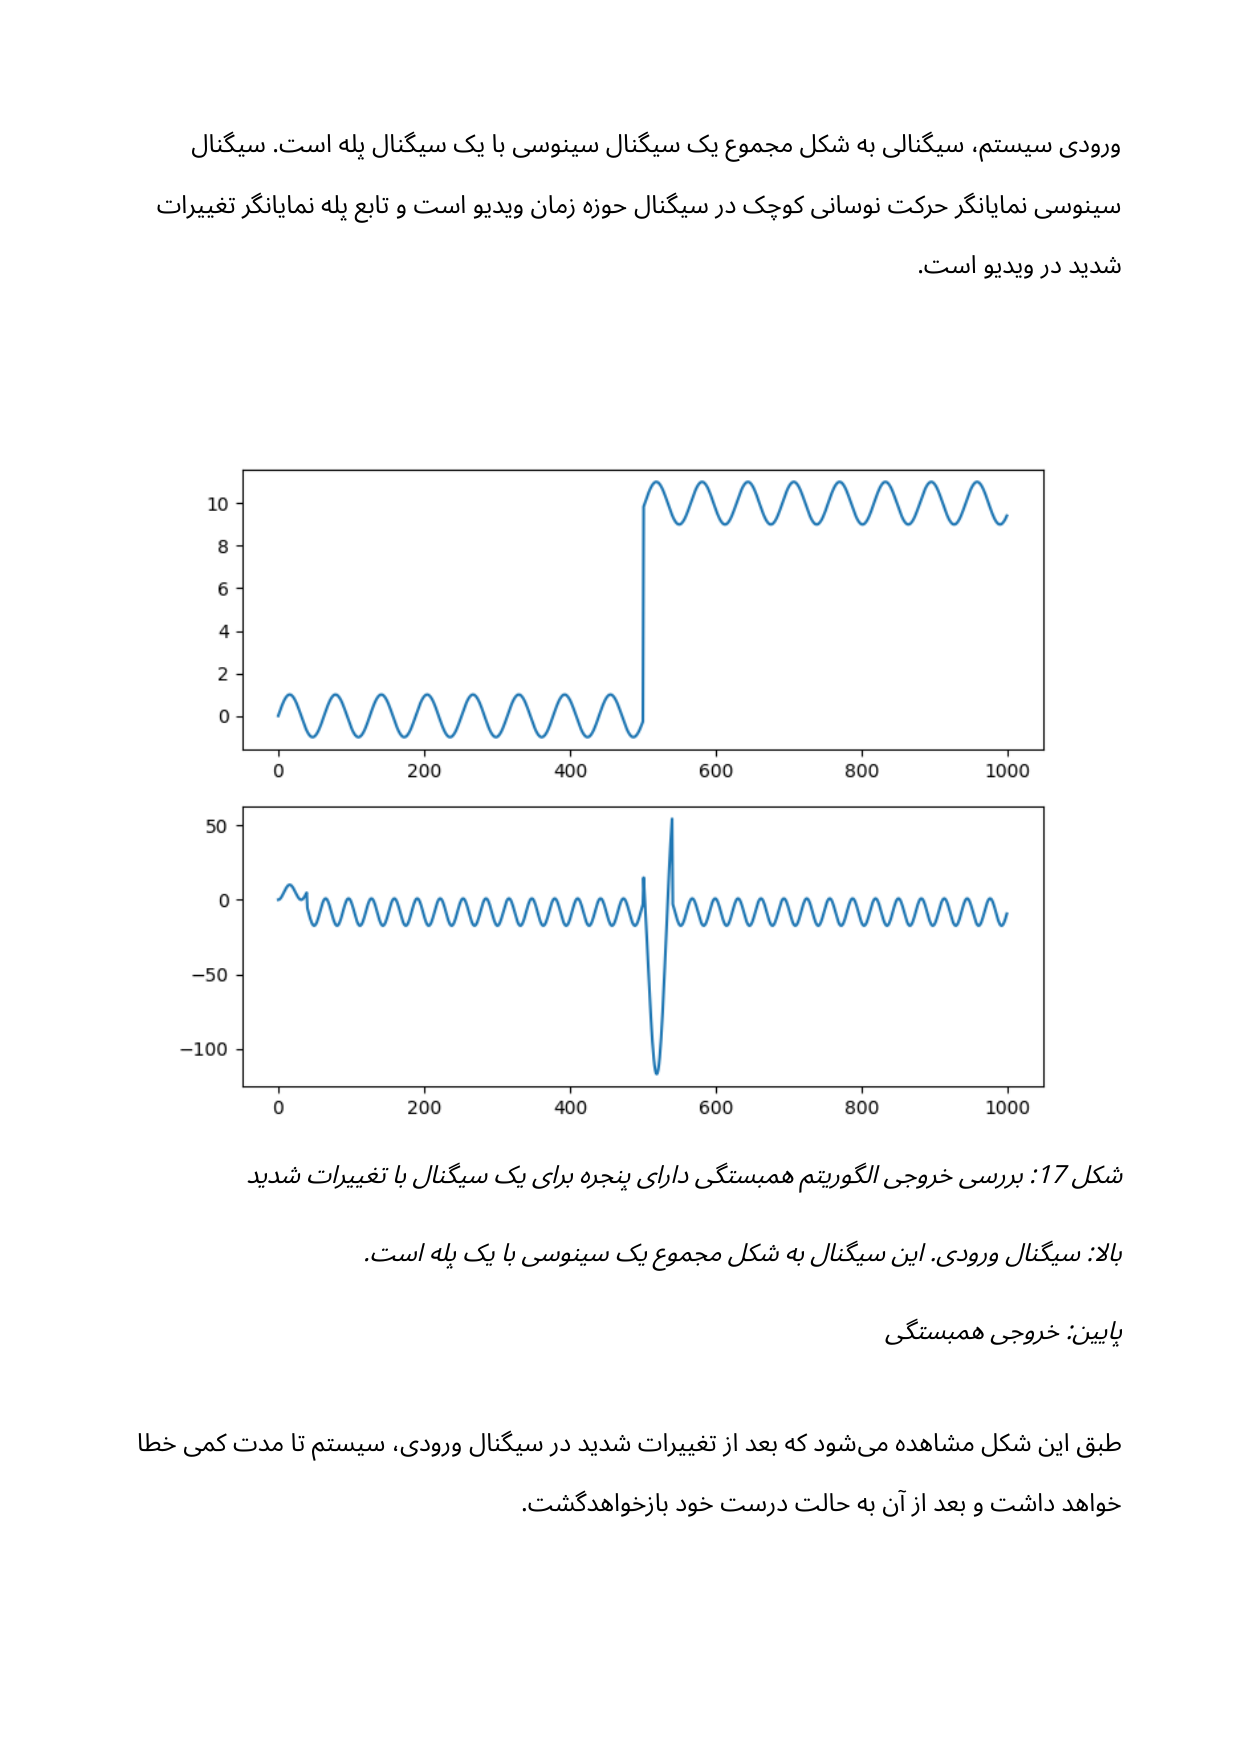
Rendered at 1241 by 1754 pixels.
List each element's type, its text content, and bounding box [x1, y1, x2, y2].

text ورودی سیستم، سیگنالی به شکل مجموع یک سیگنال سینوسی با یک سیگنال پله است. سیگنال سینوسی نمایانگر حرکت نوسانی کوچک در سیگنال حوزه زمان ویدیو است و تابع پله نمایانگر تغییرات شدید در ویدیو است. [118, 118, 1122, 292]
text بالا: سیگنال ورودی. این سیگنال به شکل مجموع یک سینوسی با یک پله است. [118, 1227, 1122, 1280]
text طبق این شکل مشاهده می‌شود که بعد از تغییرات شدید در سیگنال ورودی، سیستم تا مدت کمی خطا خواهد داشت و بعد از آن به حالت درست خود بازخواهدگشت. [118, 1417, 1122, 1530]
text شکل 17: بررسی خروجی الگوریتم همبستگی دارای پنجره برای یک سیگنال با تغییرات شدید [118, 1150, 1122, 1202]
picture [118, 381, 1123, 1150]
text پایین: خروجی همبستگی [118, 1305, 1122, 1358]
